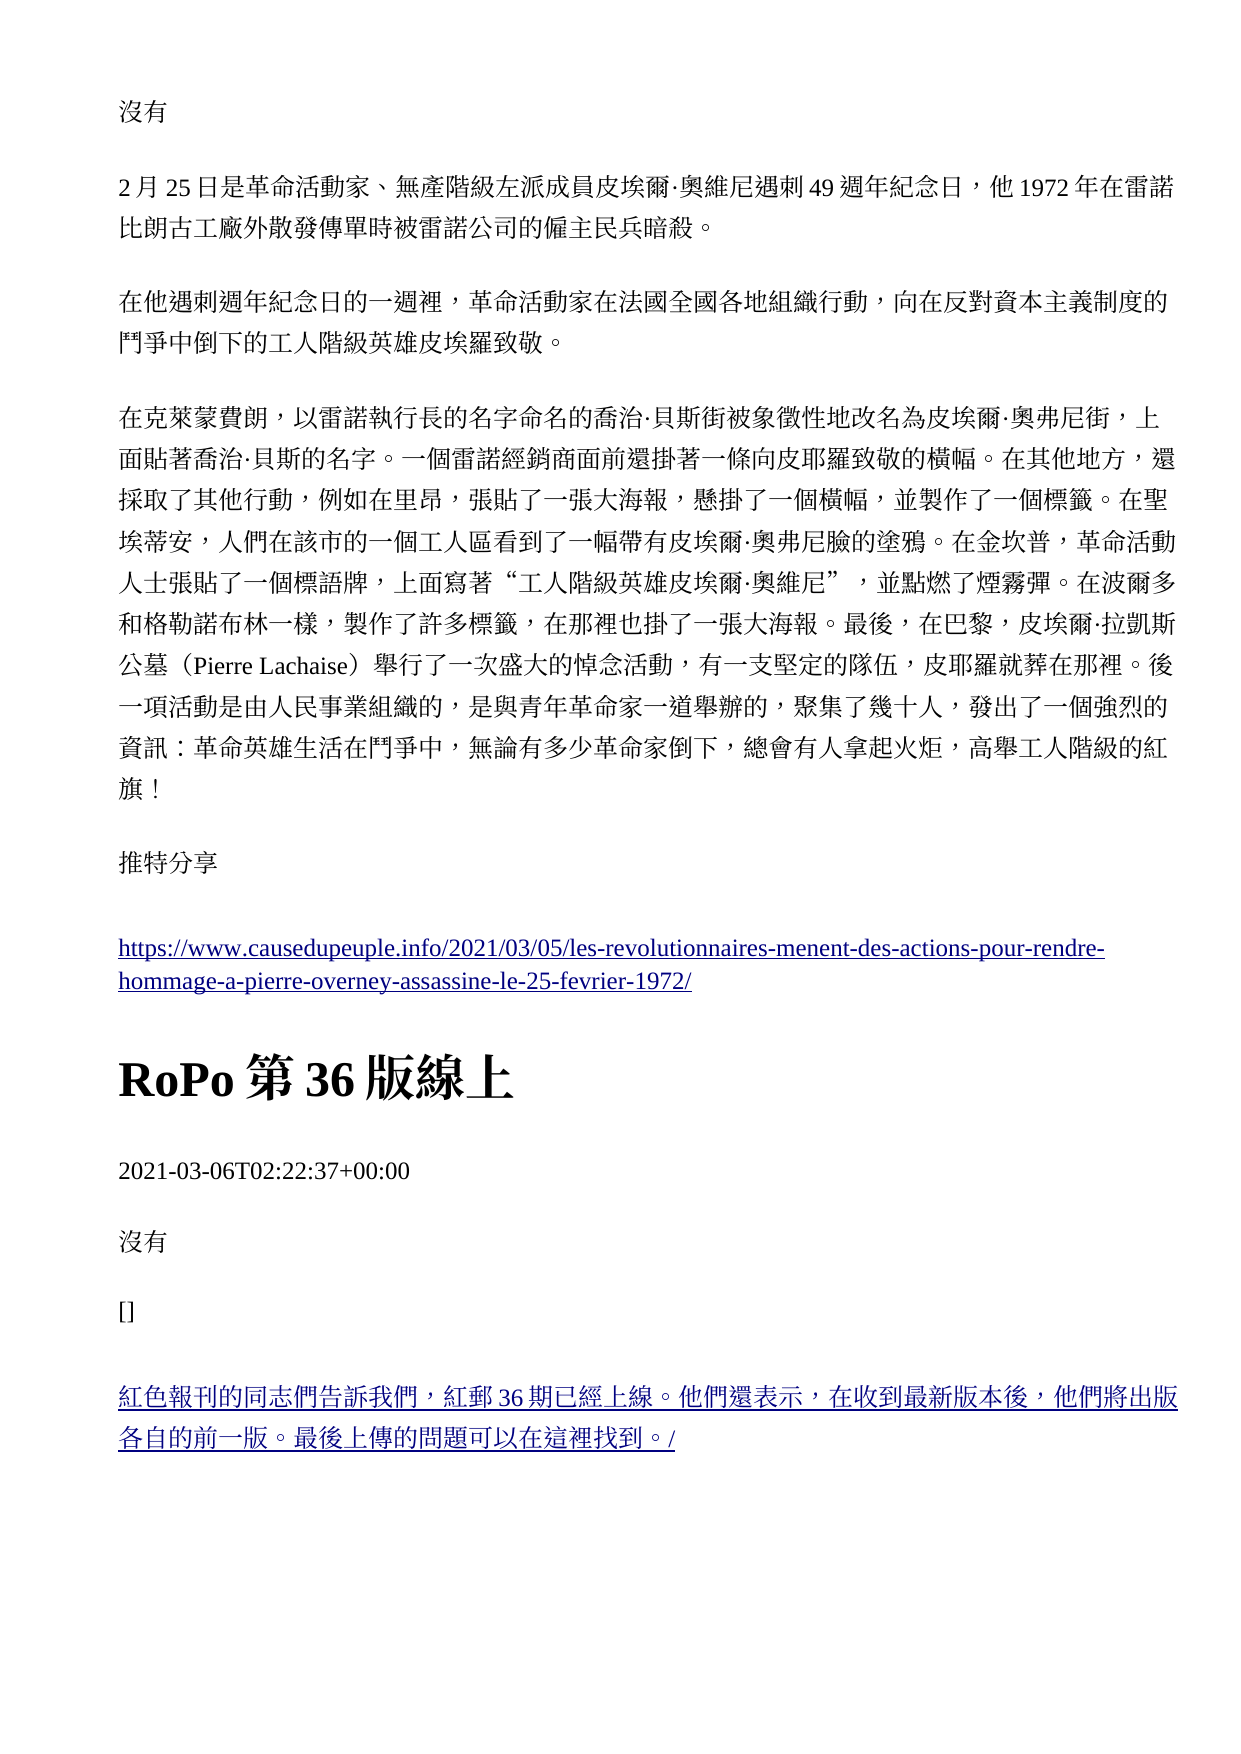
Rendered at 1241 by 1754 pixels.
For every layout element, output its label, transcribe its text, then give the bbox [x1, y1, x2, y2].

text https://www.causedupeuple.info/2021/03/05/les-revolutionnaires-menent-des-actions-pour-rendre-hommage-a-pierre-overney-assassine-le-25-fevrier-1972/ [118, 900, 1181, 994]
text 紅色報刊的同志們告訴我們，紅郵36期已經上線。他們還表示，在收到最新版本後，他們將出版各自的前一版。最後上傳的問題可以在這裡找到。/ [118, 1344, 1181, 1455]
text 2021-03-06T02:22:37+00:00 沒有 [] [118, 1123, 1181, 1325]
subtitle RoPo第36版線上 [118, 1038, 1181, 1110]
text 沒有 2月25日是革命活動家、無產階級左派成員皮埃爾·奧維尼遇刺49週年紀念日，他1972年在雷諾比朗古工廠外散發傳單時被雷諾公司的僱主民兵暗殺。 在他遇刺週年紀念日的一週裡，革命活動家在法國全國各地組織行動，向在反對資本主義制度的鬥爭中倒下的工人階級英雄皮埃羅致敬。 在克萊蒙費朗，以雷諾執行長的名字命名的喬治·貝斯街被象徵性地改名為皮埃爾·奧弗尼街，上面貼著喬治·貝斯的名字。一個雷諾經銷商面前還掛著一條向皮耶羅致敬的橫幅。在其他地方，還採取了其他行動，例如在里昂，張貼了一張大海報，懸掛了一個橫幅，並製作了一個標籤。在聖埃蒂安，人們在該市的一個工人區看到了一幅帶有皮埃爾·奧弗尼臉的塗鴉。在金坎普，革命活動人士張貼了一個標語牌，上面寫著“工人階級英雄皮埃爾·奧維尼”，並點燃了煙霧彈。在波爾多和格勒諾布林一樣，製作了許多標籤，在那裡也掛了一張大海報。最後，在巴黎，皮埃爾·拉凱斯公墓（Pierre Lachaise）舉行了一次盛大的悼念活動，有一支堅定的隊伍，皮耶羅就葬在那裡。後一項活動是由人民事業組織的，是與青年革命家一道舉辦的，聚集了幾十人，發出了一個強烈的資訊：革命英雄生活在鬥爭中，無論有多少革命家倒下，總會有人拿起火炬，高舉工人階級的紅旗！ 推特分享 [118, 59, 1181, 880]
